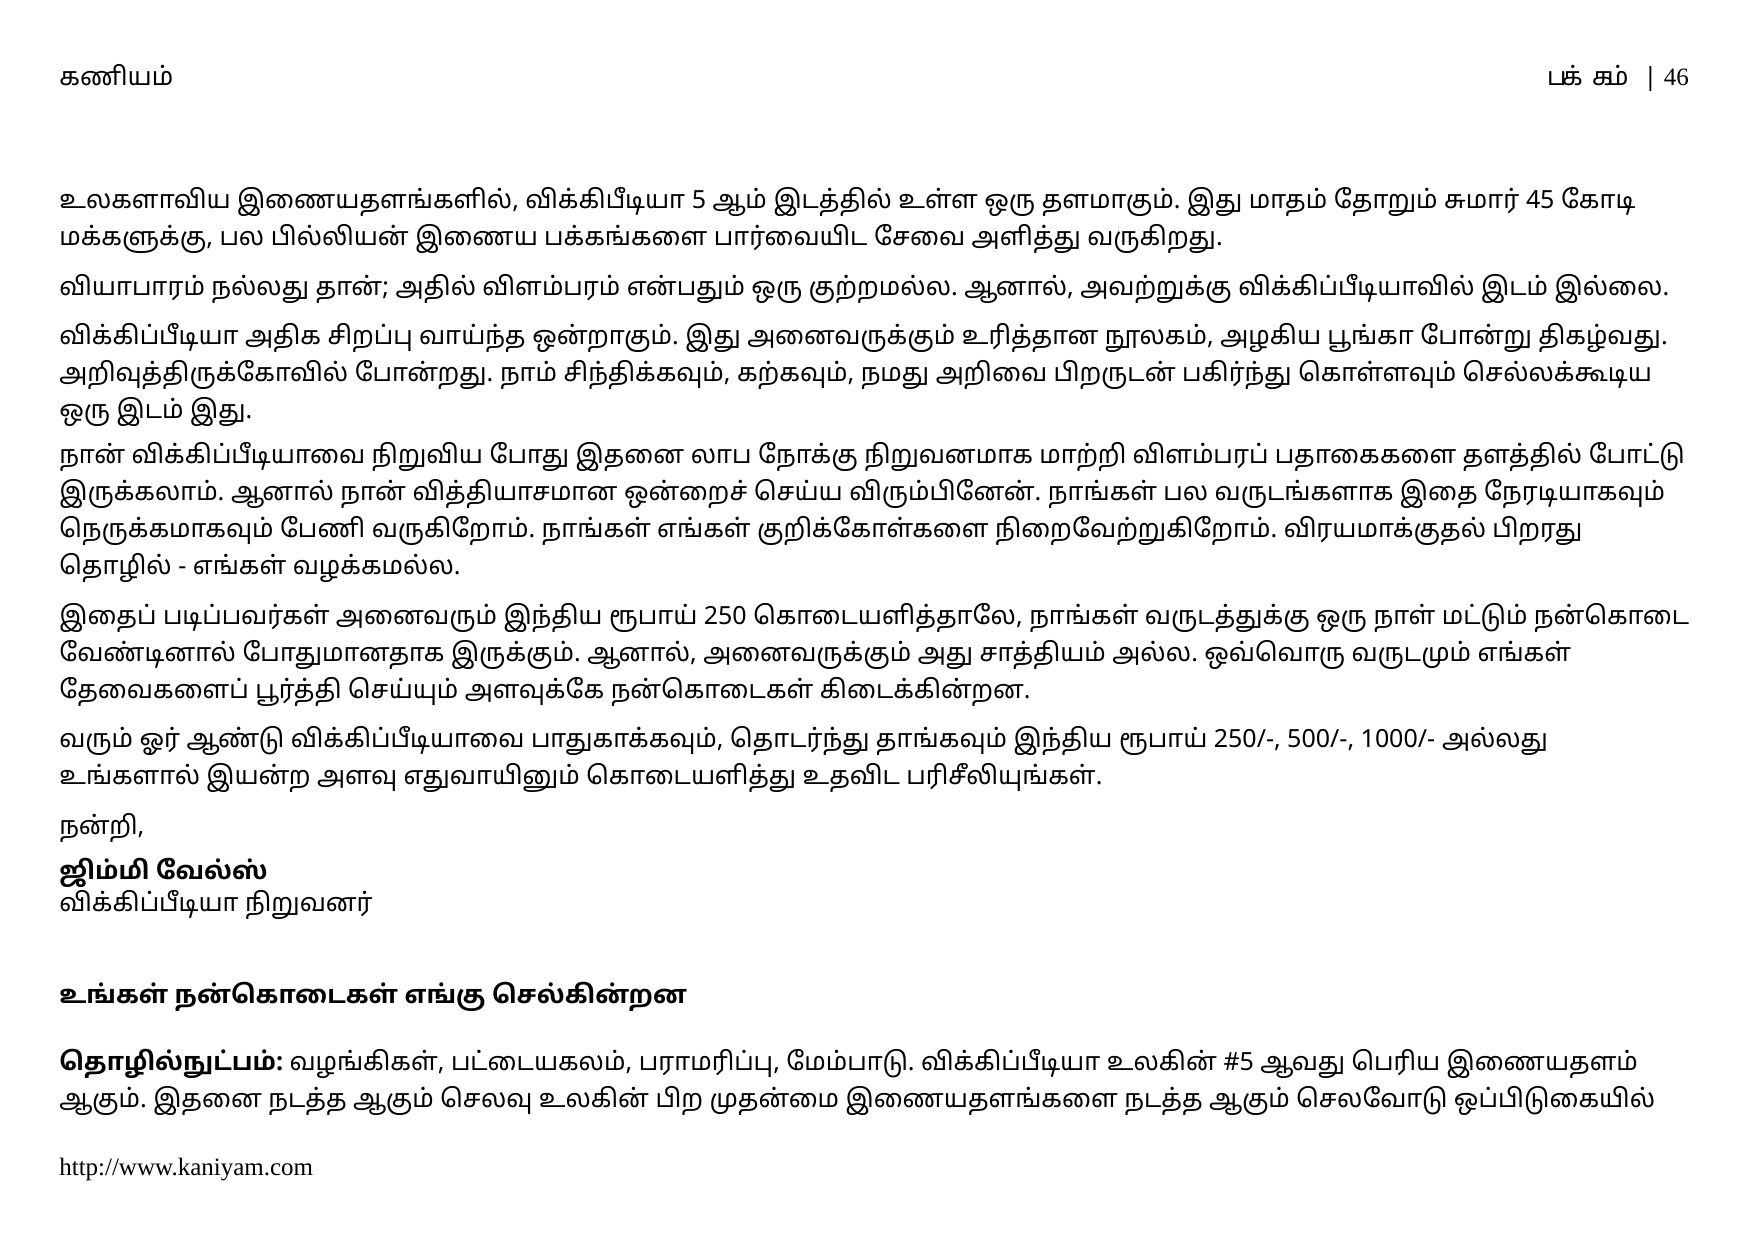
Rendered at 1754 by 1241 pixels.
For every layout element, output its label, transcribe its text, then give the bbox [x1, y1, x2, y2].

text ஜிம்மி வேல்ஸ் விக்கிப்பீடியா நிறுவனர் [59, 857, 1695, 922]
text இதைப் படிப்பவர்கள் அனைவரும் இந்திய ரூபாய் 250 கொடையளித்தாலே, நாங்கள் வருடத்துக்கு ஒரு நாள் மட்டும் நன்கொடை வேண்டினால் போதுமானதாக இருக்கும். ஆனால், அனைவருக்கும் அது சாத்தியம் அல்ல. ஒவ்வொரு வருடமும் எங்கள் தேவைகளைப் பூர்த்தி செய்யும் அளவுக்கே நன்கொடைகள் கிடைக்கின்றன. [59, 597, 1695, 708]
text விக்கிப்பீடியா அதிக சிறப்பு வாய்ந்த ஒன்றாகும். இது அனைவருக்கும் உரித்தான நூலகம், அழகிய பூங்கா போன்று திகழ்வது. அறிவுத்திருக்கோவில் போன்றது. நாம் சிந்திக்கவும், கற்கவும், நமது அறிவை பிறருடன் பகிர்ந்து கொள்ளவும் செல்லக்கூடிய ஒரு இடம் இது. [59, 318, 1695, 429]
text உலகளாவிய இணையதளங்களில், விக்கிபீடியா 5 ஆம் இடத்தில் உள்ள ஒரு தளமாகும். இது மாதம் தோறும் சுமார் 45 கோடி மக்களுக்கு, பல பில்லியன் இணைய பக்கங்களை பார்வையிட சேவை அளித்து வருகிறது. [59, 182, 1695, 256]
text உங்கள் நன்கொடைகள் எங்கு செல்கின்றன [59, 981, 1695, 1014]
text வியாபாரம் நல்லது தான்; அதில் விளம்பரம் என்பதும் ஒரு குற்றமல்ல. ஆனால், அவற்றுக்கு விக்கிப்பீடியாவில் இடம் இல்லை. [59, 268, 1695, 306]
text நன்றி, [59, 807, 1695, 844]
text நான் விக்கிப்பீடியாவை நிறுவிய போது இதனை லாப நோக்கு நிறுவனமாக மாற்றி விளம்பரப் பதாகைகளை தளத்தில் போட்டு இருக்கலாம். ஆனால் நான் வித்தியாசமான ஒன்றைச் செய்ய விரும்பினேன். நாங்கள் பல வருடங்களாக இதை நேரடியாகவும் நெருக்கமாகவும் பேணி வருகிறோம். நாங்கள் எங்கள் குறிக்கோள்களை நிறைவேற்றுகிறோம். விரயமாக்குதல் பிறரது தொழில் - எங்கள் வழக்கமல்ல. [59, 441, 1695, 585]
text வரும் ஓர் ஆண்டு விக்கிப்பீடியாவை பாதுகாக்கவும், தொடர்ந்து தாங்கவும் இந்திய ரூபாய் 250/-, 500/-, 1000/- அல்லது உங்களால் இயன்ற அளவு எதுவாயினும் கொடையளித்து உதவிட பரிசீலியுங்கள். [59, 721, 1695, 795]
text தொழில்நுட்பம்: வழங்கிகள், பட்டையகலம், பராமரிப்பு, மேம்பாடு. விக்கிப்பீடியா உலகின் #5 ஆவது பெரிய இணையதளம் ஆகும். இதனை நடத்த ஆகும் செலவு உலகின் பிற முதன்மை இணையதளங்களை நடத்த ஆகும் செலவோடு ஒப்பிடுகையில் [59, 1043, 1695, 1117]
